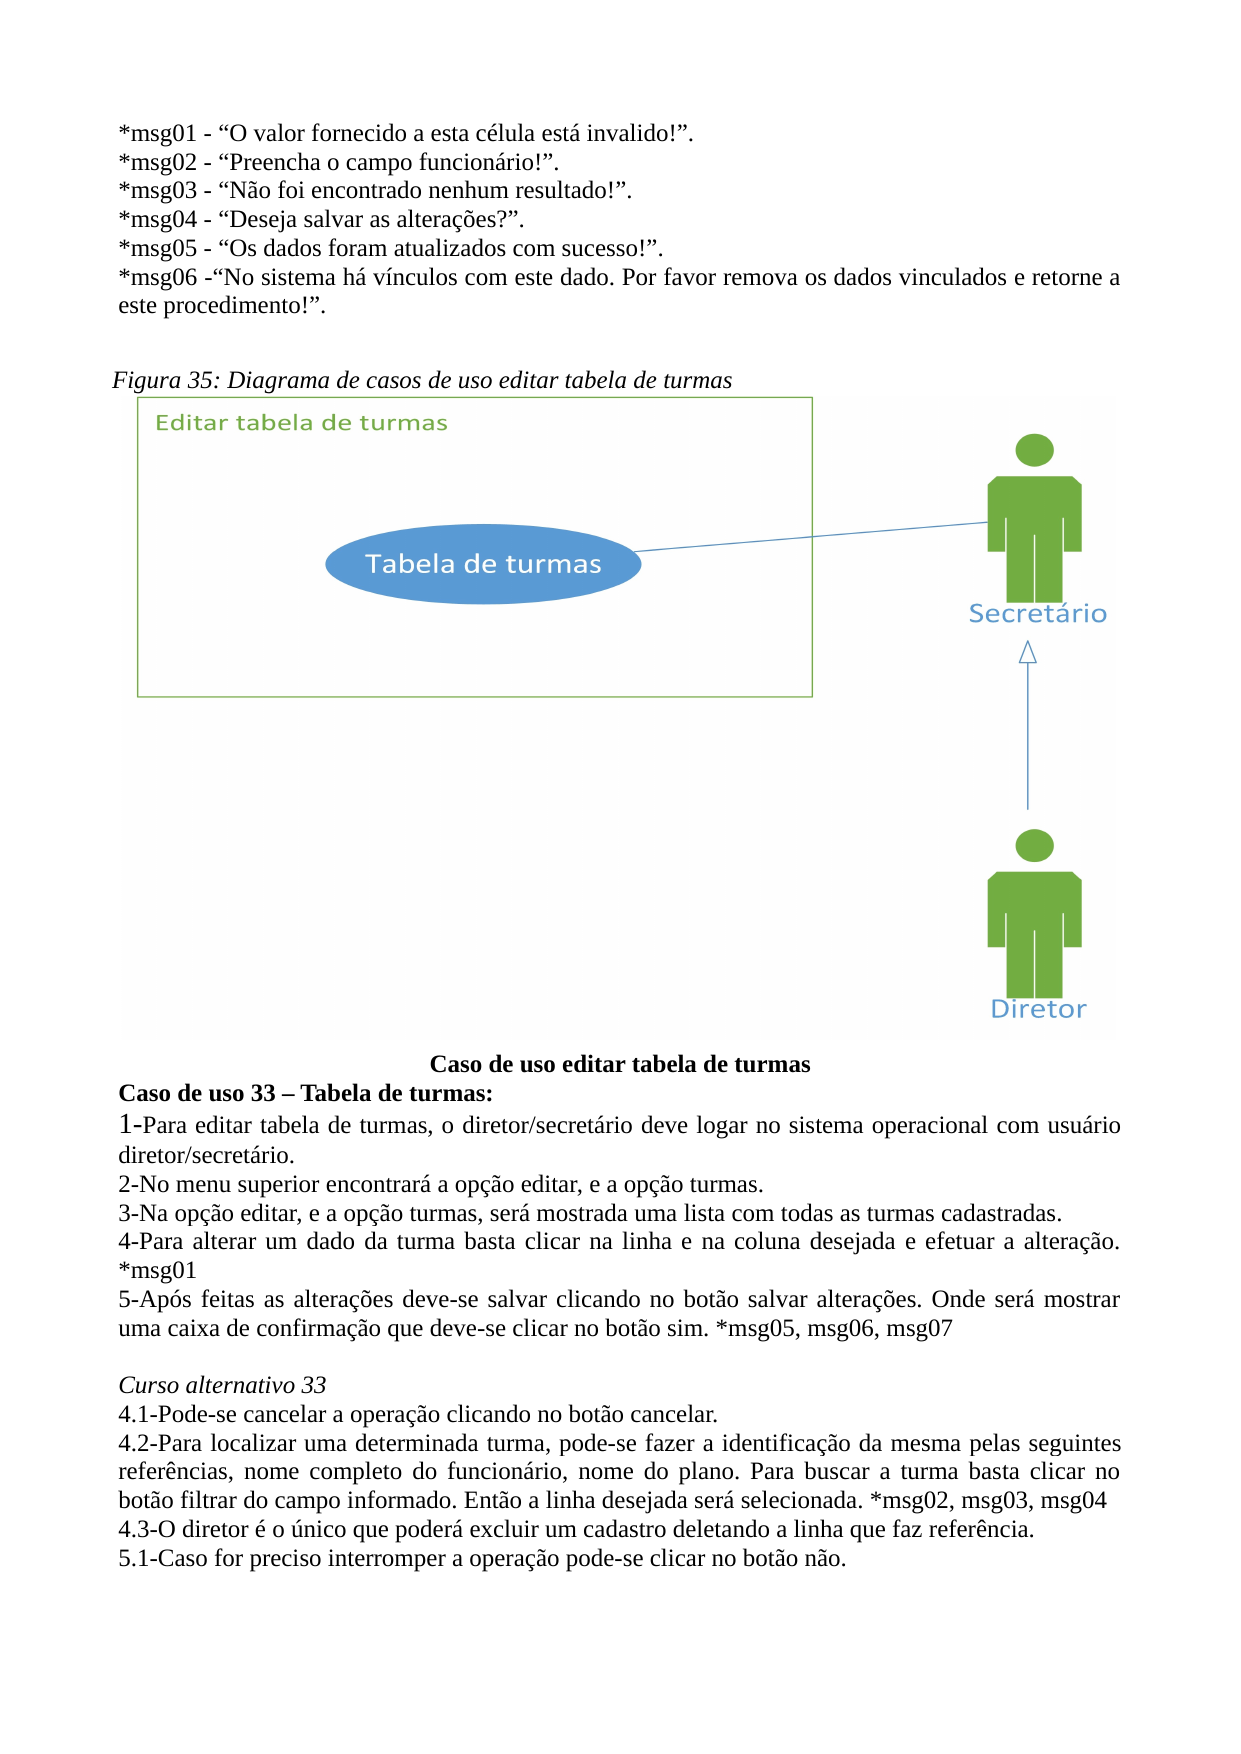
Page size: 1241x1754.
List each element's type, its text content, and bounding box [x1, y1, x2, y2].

text *msg05 - “Os dados foram atualizados com sucesso!”. [118, 233, 1122, 262]
text Figura 35: Diagrama de casos de uso editar tabela de turmas [112, 365, 1127, 393]
text *msg06 -“No sistema há vínculos com este dado. Por favor remova os dados vinculados e retorne a este procedimento!”. [118, 262, 1122, 319]
text *msg02 - “Preencha o campo funcionário!”. [118, 147, 1122, 176]
text 3-Na opção editar, e a opção turmas, será mostrada uma lista com todas as turmas cadastradas. [118, 1198, 1122, 1226]
text [112, 348, 1127, 365]
text *msg03 - “Não foi encontrado nenhum resultado!”. [118, 176, 1122, 204]
text 1-Para editar tabela de turmas, o diretor/secretário deve logar no sistema operacional com usuário diretor/secretário. [118, 1107, 1122, 1169]
picture [121, 396, 1116, 1040]
text Curso alternativo 33 [118, 1370, 1122, 1399]
text *msg04 - “Deseja salvar as alterações?”. [118, 204, 1122, 233]
text *msg01 - “O valor fornecido a esta célula está invalido!”. [118, 118, 1122, 147]
text 4.1-Pode-se cancelar a operação clicando no botão cancelar. [118, 1399, 1122, 1428]
text 4-Para alterar um dado da turma basta clicar na linha e na coluna desejada e efetuar a alteração. *msg01 [118, 1226, 1122, 1284]
text Caso de uso editar tabela de turmas [112, 393, 1127, 1078]
text 5-Após feitas as alterações deve-se salvar clicando no botão salvar alterações. Onde será mostrar uma caixa de confirmação que deve-se clicar no botão sim. *msg05, msg06, msg07 [118, 1284, 1122, 1341]
text 5.1-Caso for preciso interromper a operação pode-se clicar no botão não. [118, 1543, 1122, 1571]
text 2-No menu superior encontrará a opção editar, e a opção turmas. [118, 1169, 1122, 1198]
text 4.3-O diretor é o único que poderá excluir um cadastro deletando a linha que faz referência. [118, 1514, 1122, 1543]
text Caso de uso 33 – Tabela de turmas: [118, 1078, 1122, 1107]
text 4.2-Para localizar uma determinada turma, pode-se fazer a identificação da mesma pelas seguintes referências, nome completo do funcionário, nome do plano. Para buscar a turma basta clicar no botão filtrar do campo informado. Então a linha desejada será selecionada. *msg02, msg03, msg04 [118, 1428, 1122, 1514]
